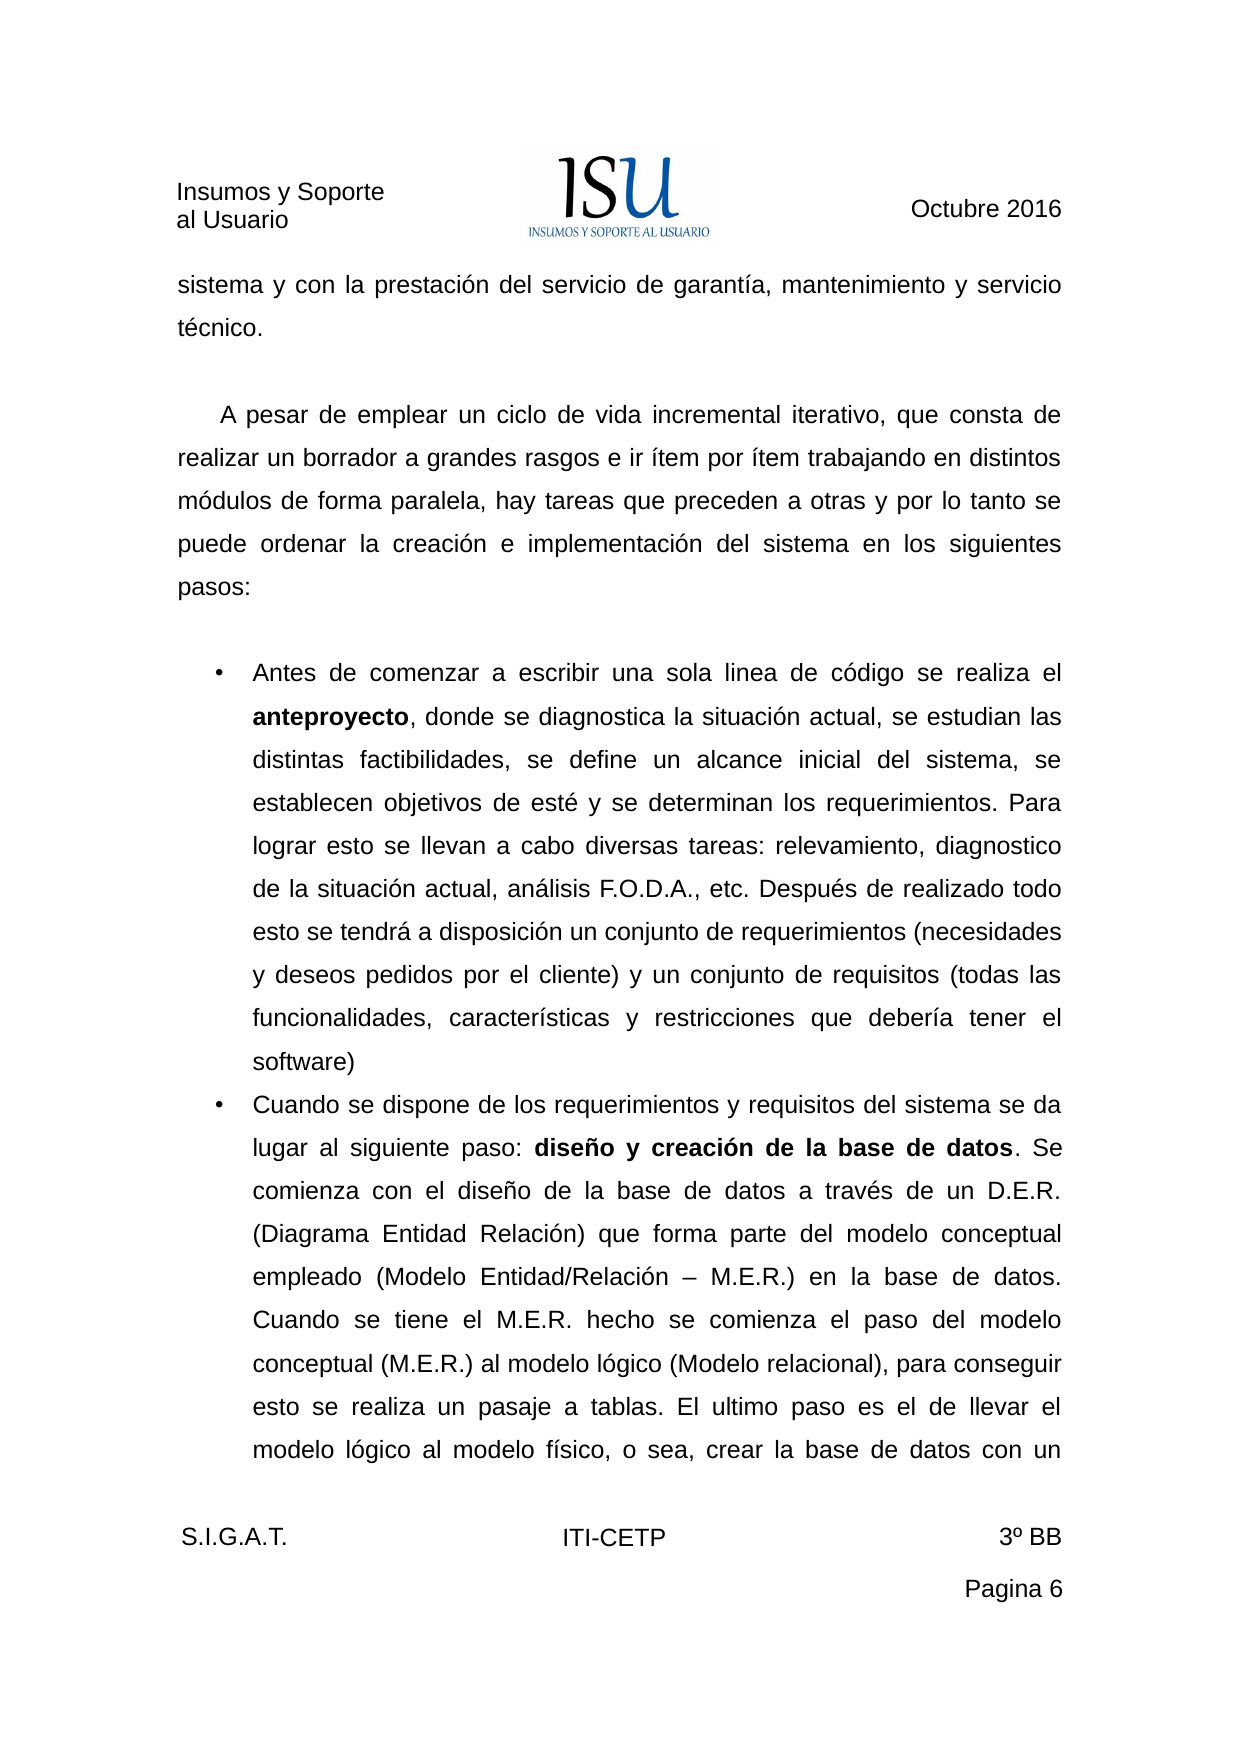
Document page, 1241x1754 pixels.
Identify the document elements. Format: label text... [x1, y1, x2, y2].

text sistema y con la prestación del servicio de garantía, mantenimiento y servicio técnico. [177, 270, 1063, 342]
list Cuando se dispone de los requerimientos y requisitos del sistema se da lugar al siguiente paso: diseño y creación de la base de datos. Se comienza con el diseño de la base de datos a través de un D.E.R. (Diagrama Entidad Relación) que forma parte del modelo conceptual empleado (Modelo Entidad/Relación – M.E.R.) en la base de datos. Cuando se tiene el M.E.R. hecho se comienza el paso del modelo conceptual (M.E.R.) al modelo lógico (Modelo relacional), para conseguir esto se realiza un pasaje a tablas. El ultimo paso es el de llevar el modelo lógico al modelo físico, o sea, crear la base de datos con un [215, 1090, 1063, 1463]
text A pesar de emplear un ciclo de vida incremental iterativo, que consta de realizar un borrador a grandes rasgos e ir ítem por ítem trabajando en distintos módulos de forma paralela, hay tareas que preceden a otras y por lo tanto se puede ordenar la creación e implementación del sistema en los siguientes pasos: [177, 399, 1063, 601]
picture [517, 138, 723, 252]
list Antes de comenzar a escribir una sola linea de código se realiza el anteproyecto, donde se diagnostica la situación actual, se estudian las distintas factibilidades, se define un alcance inicial del sistema, se establecen objetivos de esté y se determinan los requerimientos. Para lograr esto se llevan a cabo diversas tareas: relevamiento, diagnostico de la situación actual, análisis F.O.D.A., etc. Después de realizado todo esto se tendrá a disposición un conjunto de requerimientos (necesidades y deseos pedidos por el cliente) y un conjunto de requisitos (todas las funcionalidades, características y restricciones que debería tener el software) [215, 658, 1063, 1075]
